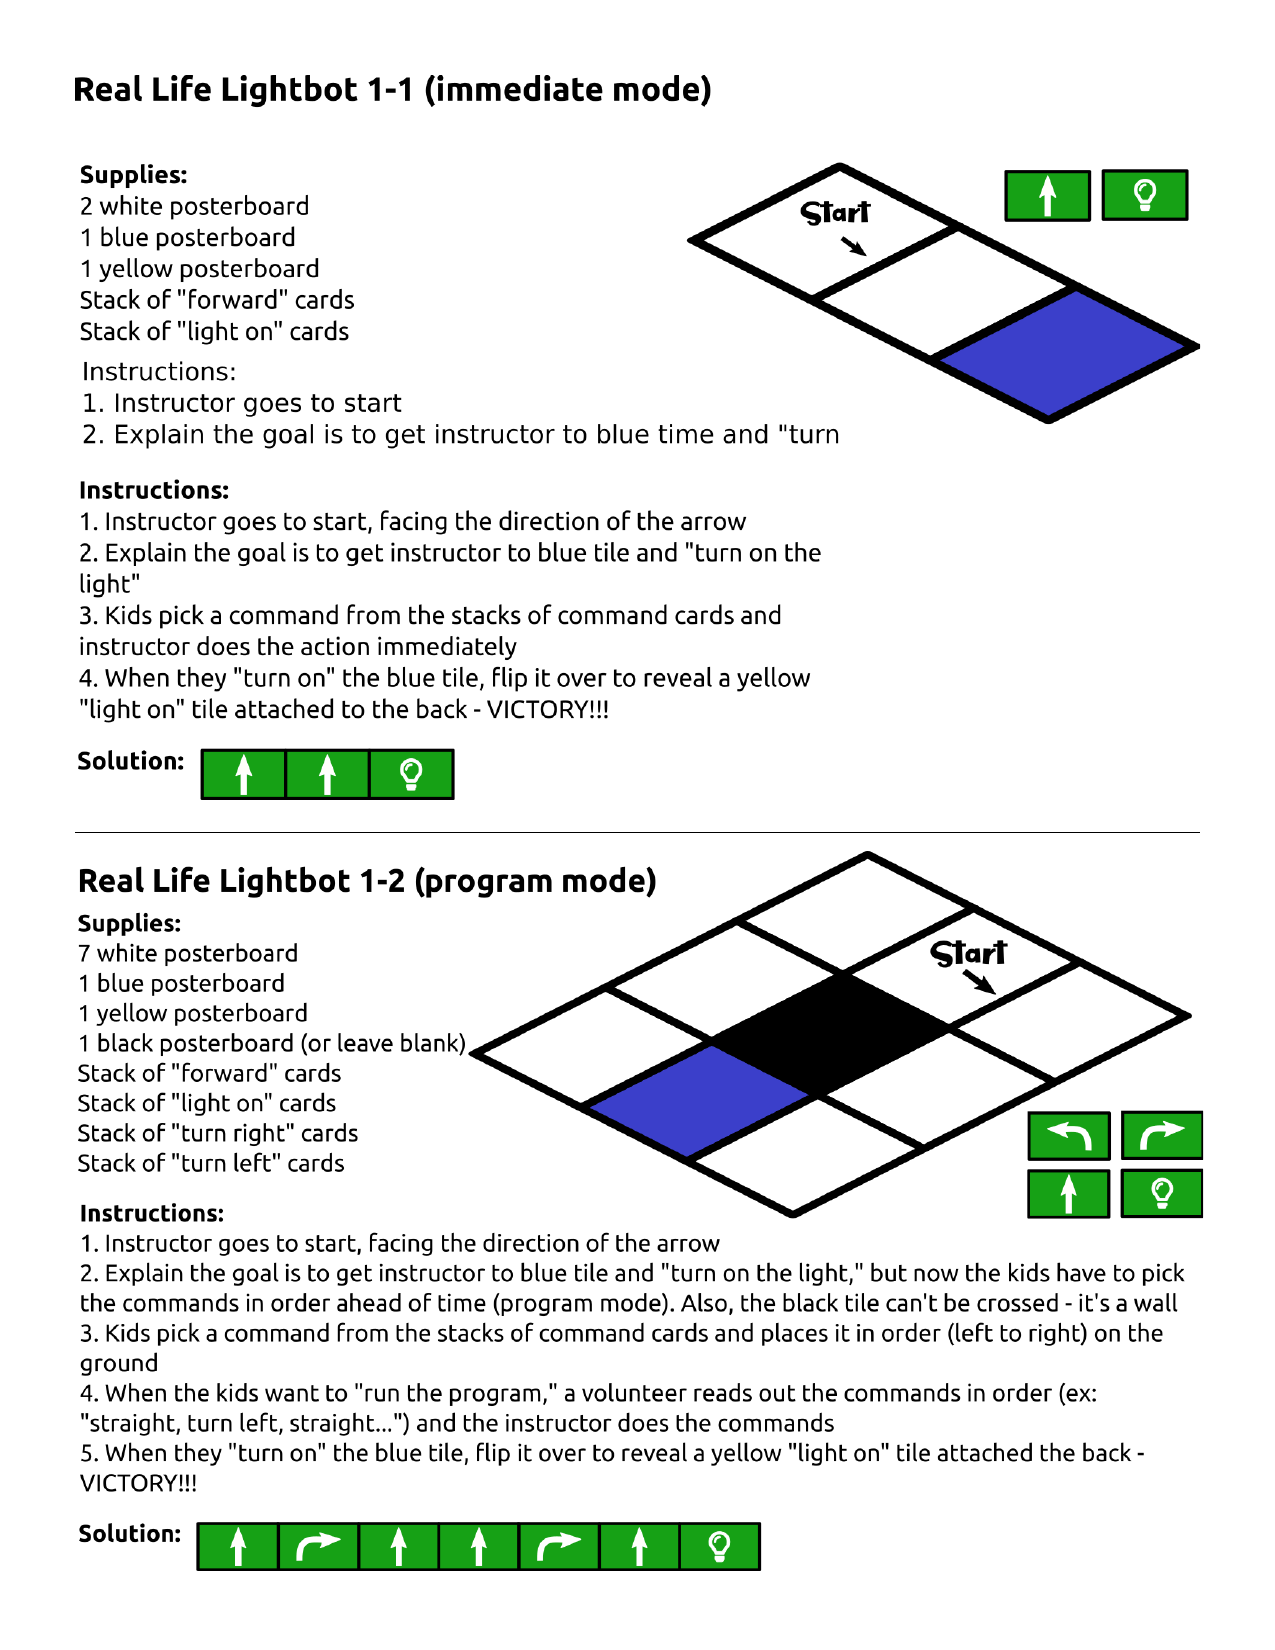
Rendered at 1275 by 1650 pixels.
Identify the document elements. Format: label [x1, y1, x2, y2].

picture [78, 851, 1204, 1571]
picture [75, 75, 1200, 800]
